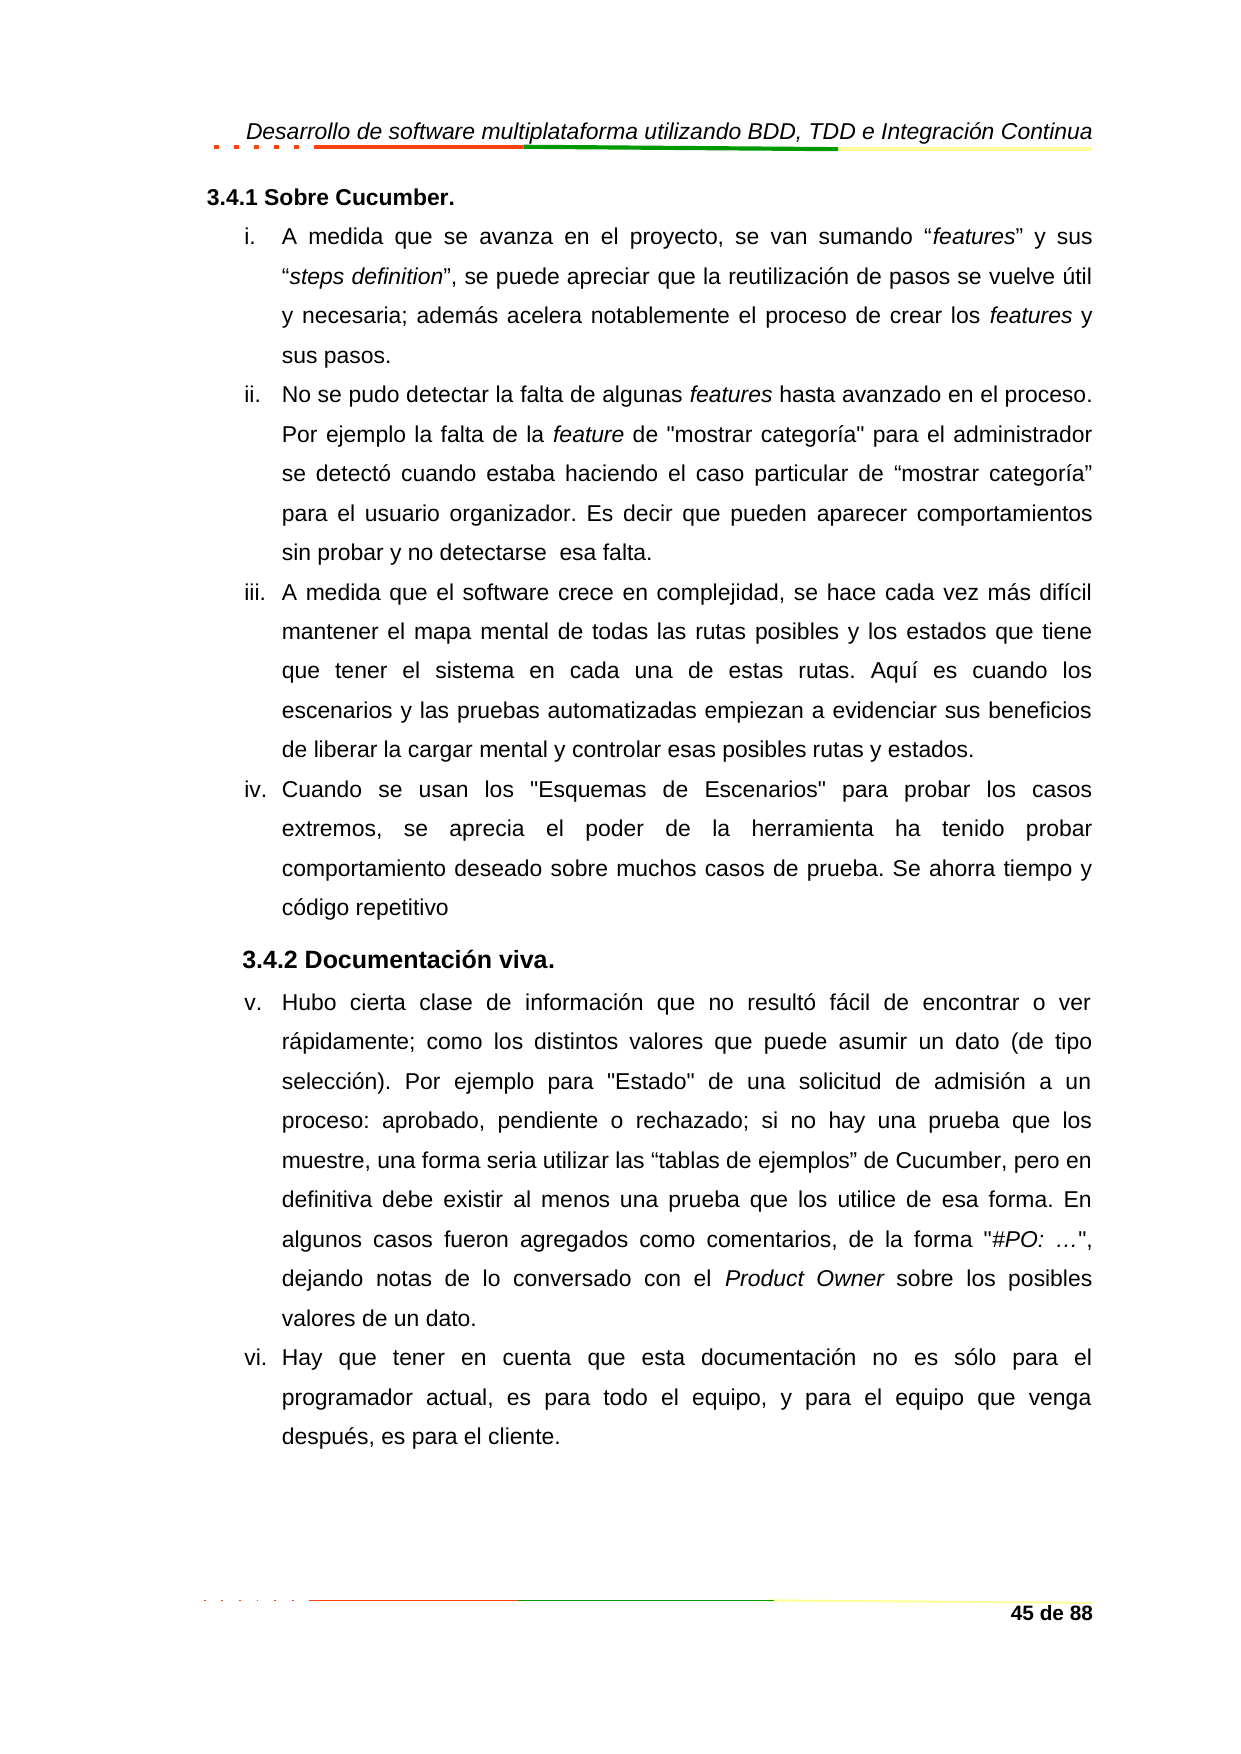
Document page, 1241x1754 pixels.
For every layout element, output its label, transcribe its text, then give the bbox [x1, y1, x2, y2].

text 3.4.1 Sobre Cucumber. [207, 184, 1093, 210]
list 3.4.2 Documentación viva. [207, 946, 1093, 974]
list Hay que tener en cuenta que esta documentación no es sólo para el programador actual, es para todo el equipo, y para el equipo que venga después, es para el cliente. [244, 1344, 1093, 1449]
list Hubo cierta clase de información que no resultó fácil de encontrar o ver rápidamente; como los distintos valores que puede asumir un dato (de tipo selección). Por ejemplo para "Estado" de una solicitud de admisión a un proceso: aprobado, pendiente o rechazado; si no hay una prueba que los muestre, una forma seria utilizar las “tablas de ejemplos” de Cucumber, pero en definitiva debe existir al menos una prueba que los utilice de esa forma. En algunos casos fueron agregados como comentarios, de la forma "#PO: …", dejando notas de lo conversado con el Product Owner sobre los posibles valores de un dato. [244, 989, 1093, 1331]
list A medida que se avanza en el proyecto, se van sumando “features” y sus “steps definition”, se puede apreciar que la reutilización de pasos se vuelve útil y necesaria; además acelera notablemente el proceso de crear los features y sus pasos. [244, 223, 1093, 368]
list Cuando se usan los "Esquemas de Escenarios" para probar los casos extremos, se aprecia el poder de la herramienta ha tenido probar comportamiento deseado sobre muchos casos de prueba. Se ahorra tiempo y código repetitivo [244, 776, 1093, 921]
list No se pudo detectar la falta de algunas features hasta avanzado en el proceso. Por ejemplo la falta de la feature de "mostrar categoría" para el administrador se detectó cuando estaba haciendo el caso particular de “mostrar categoría” para el usuario organizador. Es decir que pueden aparecer comportamientos sin probar y no detectarse esa falta. [244, 381, 1093, 565]
list A medida que el software crece en complejidad, se hace cada vez más difícil mantener el mapa mental de todas las rutas posibles y los estados que tiene que tener el sistema en cada una de estas rutas. Aquí es cuando los escenarios y las pruebas automatizadas empiezan a evidenciar sus beneficios de liberar la cargar mental y controlar esas posibles rutas y estados. [244, 578, 1093, 763]
